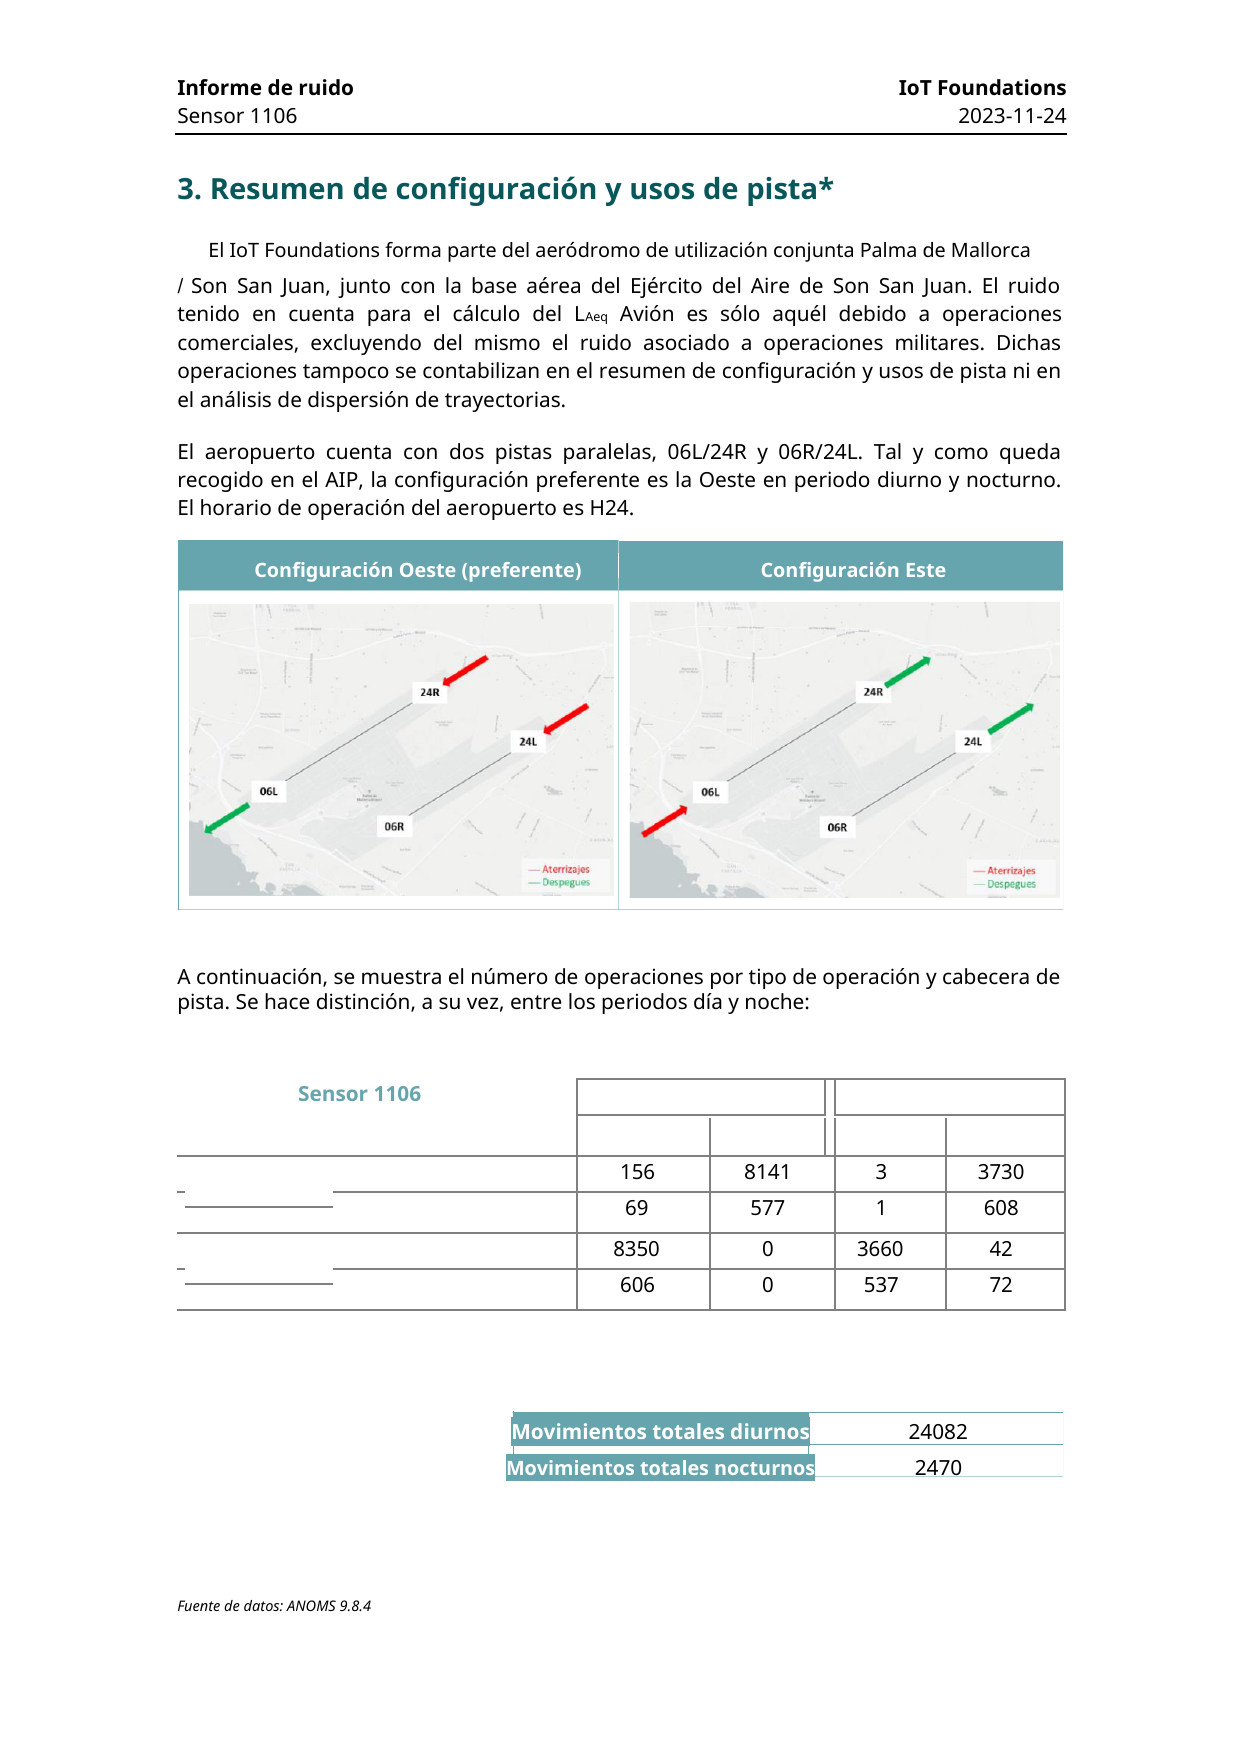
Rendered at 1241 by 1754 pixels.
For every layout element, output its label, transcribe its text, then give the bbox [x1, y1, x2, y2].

table_cell [185, 1305, 333, 1309]
table_cell [341, 1270, 348, 1283]
table_cell Sensor 1106 [175, 102, 575, 130]
table_cell [177, 1114, 185, 1131]
table_header [1056, 1080, 1064, 1113]
table_cell [717, 1228, 825, 1232]
table_cell Día [348, 1157, 569, 1191]
table_cell [669, 1234, 709, 1268]
table_header Este [917, 1080, 1056, 1113]
table_cell [917, 1150, 944, 1155]
table_cell [177, 1283, 185, 1305]
table_cell [669, 1283, 709, 1305]
table_cell [578, 1150, 669, 1155]
table_cell [669, 1157, 709, 1191]
table_cell [177, 1150, 185, 1155]
table_header [836, 1080, 917, 1113]
table_cell Noche [348, 1270, 569, 1305]
table_cell [952, 1305, 1056, 1309]
table_cell [669, 1131, 709, 1150]
table_cell [348, 1305, 569, 1309]
text A continuación, se muestra el número de operaciones por tipo de operación y cabecera de pista. Se hace distinción, a su vez, entre los periodos día y noche: [177, 963, 1062, 1016]
table_cell [177, 1157, 185, 1191]
table_cell [825, 1283, 834, 1305]
table_cell [711, 1118, 717, 1131]
table_cell [917, 1118, 945, 1131]
table_cell Despegues [185, 1234, 333, 1283]
table_cell [1056, 1131, 1064, 1150]
table_cell [177, 1234, 185, 1268]
text Movimientos totales nocturnos [487, 1454, 833, 1481]
table_cell [569, 1234, 576, 1268]
table_cell [717, 1305, 825, 1309]
table_header IoT Foundations [575, 73, 1067, 102]
table_cell [1056, 1118, 1064, 1131]
table_cell [1056, 1206, 1064, 1228]
text 3. Resumen de configuración y usos de pista* [177, 168, 1090, 208]
table_cell 606 [578, 1270, 669, 1305]
table_cell [1056, 1234, 1064, 1268]
table_cell 3730 [947, 1157, 1056, 1191]
table_cell [569, 1206, 576, 1228]
table_cell [917, 1131, 945, 1150]
table_cell [669, 1193, 709, 1206]
table_cell [177, 1193, 185, 1206]
table_header Oeste [669, 1080, 824, 1113]
table_cell [569, 1157, 576, 1191]
table_cell 1 [836, 1193, 917, 1228]
table_cell 24R [578, 1118, 669, 1150]
table_cell 2023-11-24 [575, 102, 1067, 130]
picture [177, 540, 1064, 910]
table_cell [185, 1131, 333, 1150]
table_cell [340, 1150, 348, 1155]
text El IoT Foundations forma parte del aeródromo de utilización conjunta Palma de Mallorca [150, 237, 1089, 264]
table_cell [917, 1193, 945, 1206]
table_cell [669, 1270, 709, 1283]
table_cell [669, 1206, 709, 1228]
table_cell Aterrizajes [185, 1157, 333, 1206]
table_cell [669, 1228, 709, 1232]
table_header [578, 1080, 669, 1113]
table_cell [177, 1131, 185, 1150]
table_cell [569, 1270, 576, 1283]
table_cell [348, 1150, 569, 1155]
text Movimientos totales diurnos [487, 1417, 512, 1446]
picture [512, 1411, 1064, 1477]
table_cell [340, 1157, 348, 1191]
table_cell [952, 1150, 1056, 1155]
table_cell [1056, 1270, 1064, 1283]
table_cell [333, 1270, 339, 1283]
table_cell Noche [348, 1193, 569, 1228]
table_cell [185, 1150, 333, 1155]
table_cell [669, 1305, 709, 1309]
table_cell [669, 1150, 708, 1155]
text El aeropuerto cuenta con dos pistas paralelas, 06L/24R y 06R/24L. Tal y como queda recogido en el AIP, la configuración preferente es la Oeste en periodo diurno y nocturno. El horario de operación del aeropuerto es H24. [177, 437, 1062, 521]
table_cell [569, 1283, 576, 1305]
table_header [177, 1078, 185, 1113]
table_cell [185, 1228, 333, 1232]
table_cell 0 [711, 1234, 825, 1268]
table_cell [340, 1131, 348, 1150]
table_cell [836, 1305, 917, 1309]
table_cell [333, 1283, 339, 1305]
table_cell [836, 1150, 917, 1155]
table_cell [185, 1285, 333, 1305]
table_cell 69 [578, 1193, 669, 1228]
table_cell 06R [836, 1118, 917, 1150]
table_cell [917, 1305, 945, 1309]
table_cell [669, 1118, 709, 1131]
table_cell [348, 1131, 569, 1150]
table_cell 72 [947, 1270, 1056, 1305]
table_cell [917, 1228, 945, 1232]
table_cell [348, 1228, 569, 1232]
table_cell 8350 [578, 1234, 669, 1268]
table_cell [333, 1157, 339, 1191]
list Son San Juan, junto con la base aérea del Ejército del Aire de Son San Juan. El ruido tenido en cuenta para el cálculo del LAeq Avión es sólo aquél debido a operaciones comerciales, excluyendo del mismo el ruido asociado a operaciones militares. Dichas operaciones tampoco se contabilizan en el resumen de configuración y usos de pista ni en el análisis de dispersión de trayectorias. [177, 271, 1062, 414]
table_cell [825, 1157, 834, 1191]
table_cell 3 [836, 1157, 917, 1191]
table_cell 608 [947, 1193, 1056, 1228]
table_cell [569, 1193, 576, 1206]
table_header [826, 1080, 834, 1113]
table_cell 42 [947, 1234, 1056, 1268]
table_cell 3660 [836, 1234, 917, 1268]
table_cell [717, 1150, 824, 1155]
table_cell [1056, 1150, 1064, 1155]
table_cell [185, 1208, 333, 1228]
table_cell 577 [711, 1193, 825, 1228]
table_cell 156 [578, 1157, 669, 1191]
table_cell [947, 1118, 952, 1131]
table_cell [952, 1228, 1056, 1232]
table_cell [917, 1283, 945, 1305]
table_cell [177, 1270, 185, 1283]
table_cell Día [348, 1234, 569, 1268]
table_cell 537 [836, 1270, 917, 1305]
text 24082 [1064, 1417, 1090, 1446]
table_cell [825, 1270, 834, 1283]
table_cell [341, 1234, 348, 1268]
table_cell [578, 1228, 669, 1232]
table_cell [569, 1131, 576, 1150]
table_cell [917, 1157, 945, 1191]
table_cell 8141 [711, 1157, 825, 1191]
table_cell [828, 1118, 834, 1131]
table_cell [578, 1305, 669, 1309]
table_cell 06L [952, 1118, 1056, 1150]
table_cell [825, 1234, 834, 1268]
table_cell [333, 1193, 339, 1206]
table_cell [341, 1283, 348, 1305]
table_cell [917, 1234, 945, 1268]
table_cell 24L [717, 1118, 824, 1150]
table_header Sensor 1106 [185, 1078, 576, 1131]
table_cell [177, 1206, 185, 1228]
table_cell [1056, 1157, 1064, 1191]
table_cell [333, 1131, 339, 1150]
table_cell [333, 1206, 339, 1228]
table_cell [1056, 1283, 1064, 1305]
table_cell [917, 1206, 945, 1228]
table_cell [825, 1193, 834, 1206]
table_cell [836, 1228, 917, 1232]
table_cell [917, 1270, 945, 1283]
text Fuente de datos: ANOMS 9.8.4 [177, 1596, 1090, 1616]
table_cell [711, 1131, 717, 1150]
table_cell [825, 1206, 834, 1228]
table_cell [341, 1193, 348, 1206]
table_cell [828, 1131, 834, 1150]
table_cell [1056, 1193, 1064, 1206]
table_cell [341, 1206, 348, 1228]
table_cell [947, 1131, 952, 1150]
text 2470 [914, 1453, 1090, 1481]
table_cell 0 [711, 1270, 825, 1305]
text Configuración Este [1064, 556, 1090, 583]
table_header Informe de ruido [175, 73, 575, 102]
table_cell [333, 1234, 339, 1268]
